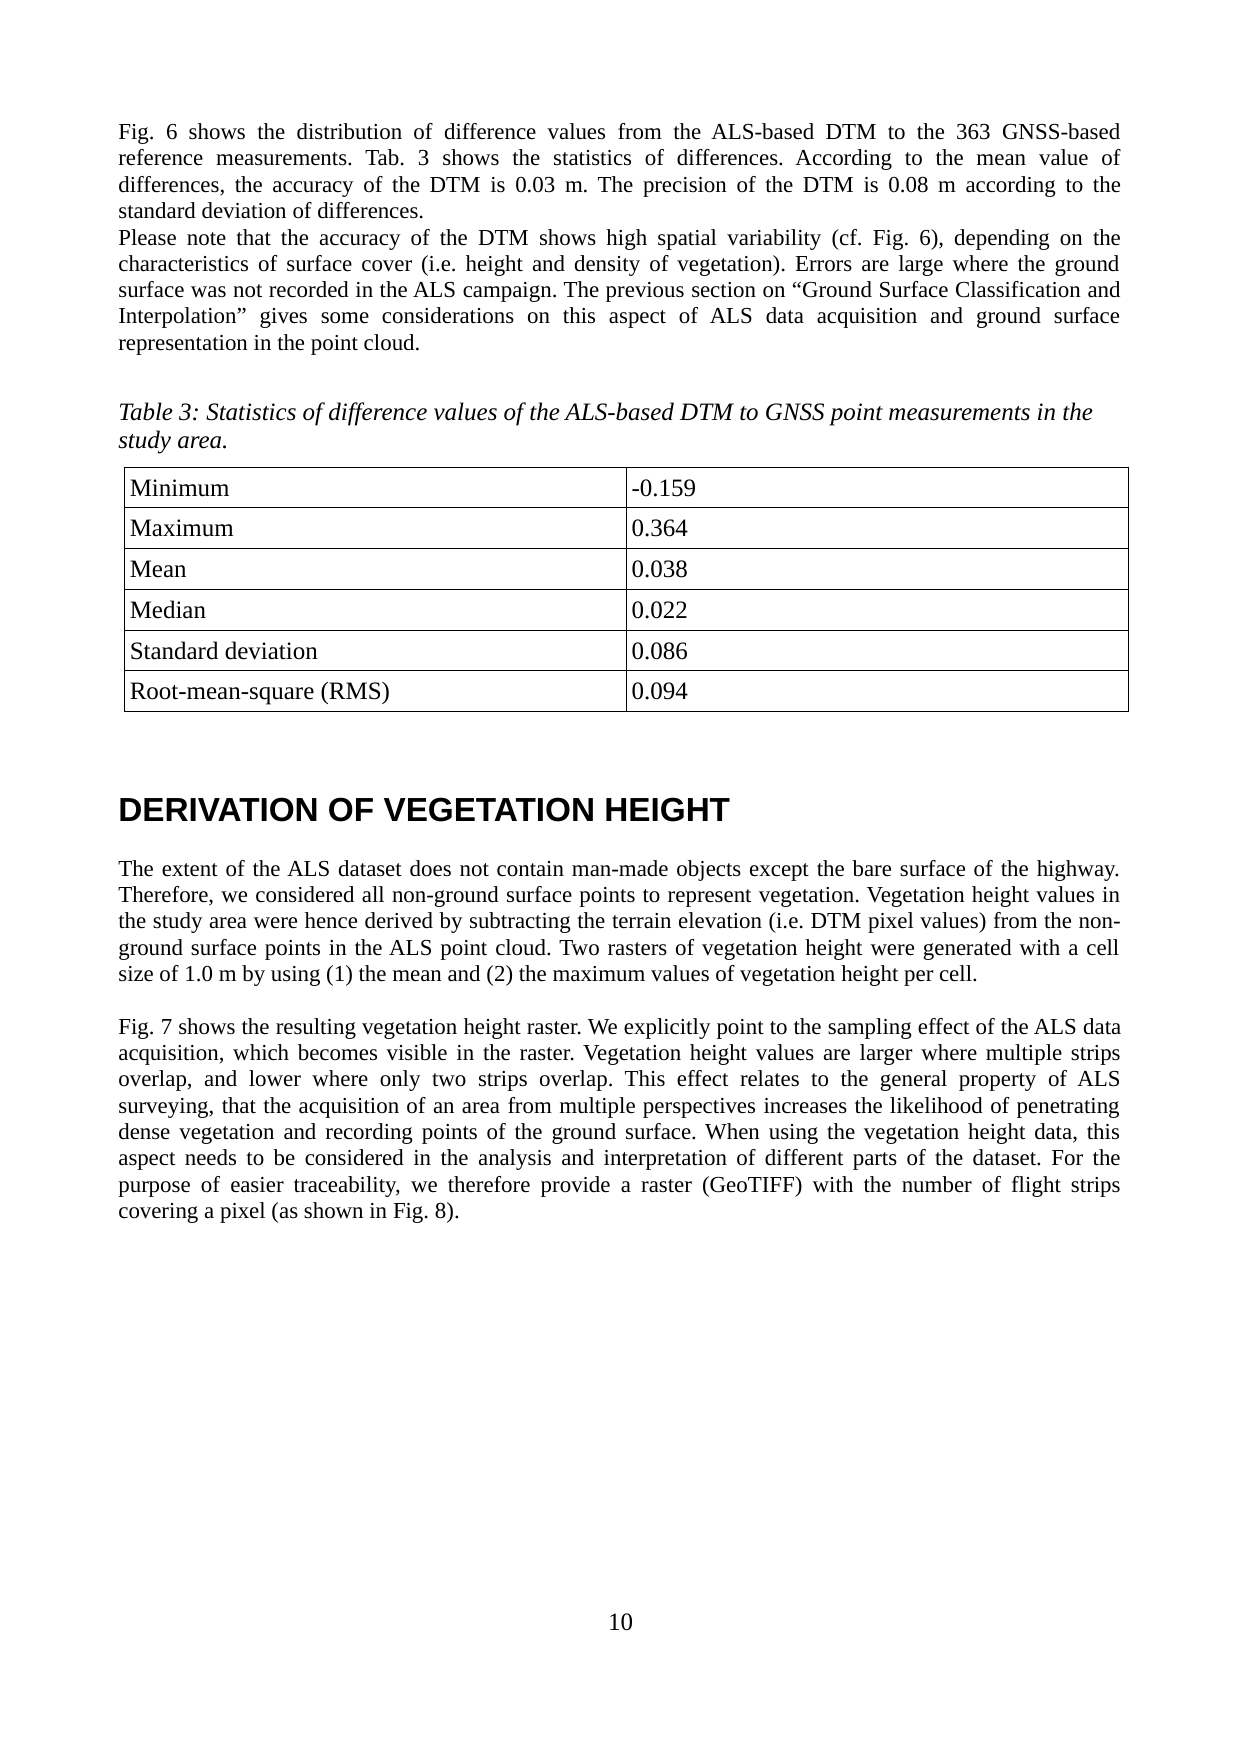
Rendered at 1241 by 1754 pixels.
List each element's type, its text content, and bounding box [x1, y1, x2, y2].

table_cell Maximum [125, 508, 626, 548]
text The extent of the ALS dataset does not contain man-made objects except the bare surface of the highway. Therefore, we considered all non-ground surface points to represent vegetation. Vegetation height values in the study area were hence derived by subtracting the terrain elevation (i.e. DTM pixel values) from the non-ground surface points in the ALS point cloud. Two rasters of vegetation height were generated with a cell size of 1.0 m by using (1) the mean and (2) the maximum values of vegetation height per cell. [118, 854, 1122, 986]
table_cell Median [125, 590, 626, 629]
table_cell 0.022 [627, 590, 1128, 629]
table_header Minimum [125, 468, 626, 507]
table_cell 0.364 [627, 508, 1128, 548]
subtitle DERIVATION OF VEGETATION HEIGHT [118, 790, 1122, 828]
text Table 3: Statistics of difference values of the ALS-based DTM to GNSS point measurements in the study area. [118, 397, 1122, 454]
table_cell Root-mean-square (RMS) [125, 671, 626, 711]
table_header -0.159 [627, 468, 1128, 507]
table_cell 0.094 [627, 671, 1128, 711]
text Please note that the accuracy of the DTM shows high spatial variability (cf. Fig. 6), depending on the characteristics of surface cover (i.e. height and density of vegetation). Errors are large where the ground surface was not recorded in the ALS campaign. The previous section on “Ground Surface Classification and Interpolation” gives some considerations on this aspect of ALS data acquisition and ground surface representation in the point cloud. [118, 223, 1122, 355]
text Fig. 6 shows the distribution of difference values from the ALS-based DTM to the 363 GNSS-based reference measurements. Tab. 3 shows the statistics of differences. According to the mean value of differences, the accuracy of the DTM is 0.03 m. The precision of the DTM is 0.08 m according to the standard deviation of differences. [118, 118, 1122, 223]
table_cell 0.038 [627, 549, 1128, 589]
table_cell Standard deviation [125, 631, 626, 670]
table_cell Mean [125, 549, 626, 589]
table_cell 0.086 [627, 631, 1128, 670]
text Fig. 7 shows the resulting vegetation height raster. We explicitly point to the sampling effect of the ALS data acquisition, which becomes visible in the raster. Vegetation height values are larger where multiple strips overlap, and lower where only two strips overlap. This effect relates to the general property of ALS surveying, that the acquisition of an area from multiple perspectives increases the likelihood of penetrating dense vegetation and recording points of the ground surface. When using the vegetation height data, this aspect needs to be considered in the analysis and interpretation of different parts of the dataset. For the purpose of easier traceability, we therefore provide a raster (GeoTIFF) with the number of flight strips covering a pixel (as shown in Fig. 8). [118, 1013, 1122, 1223]
